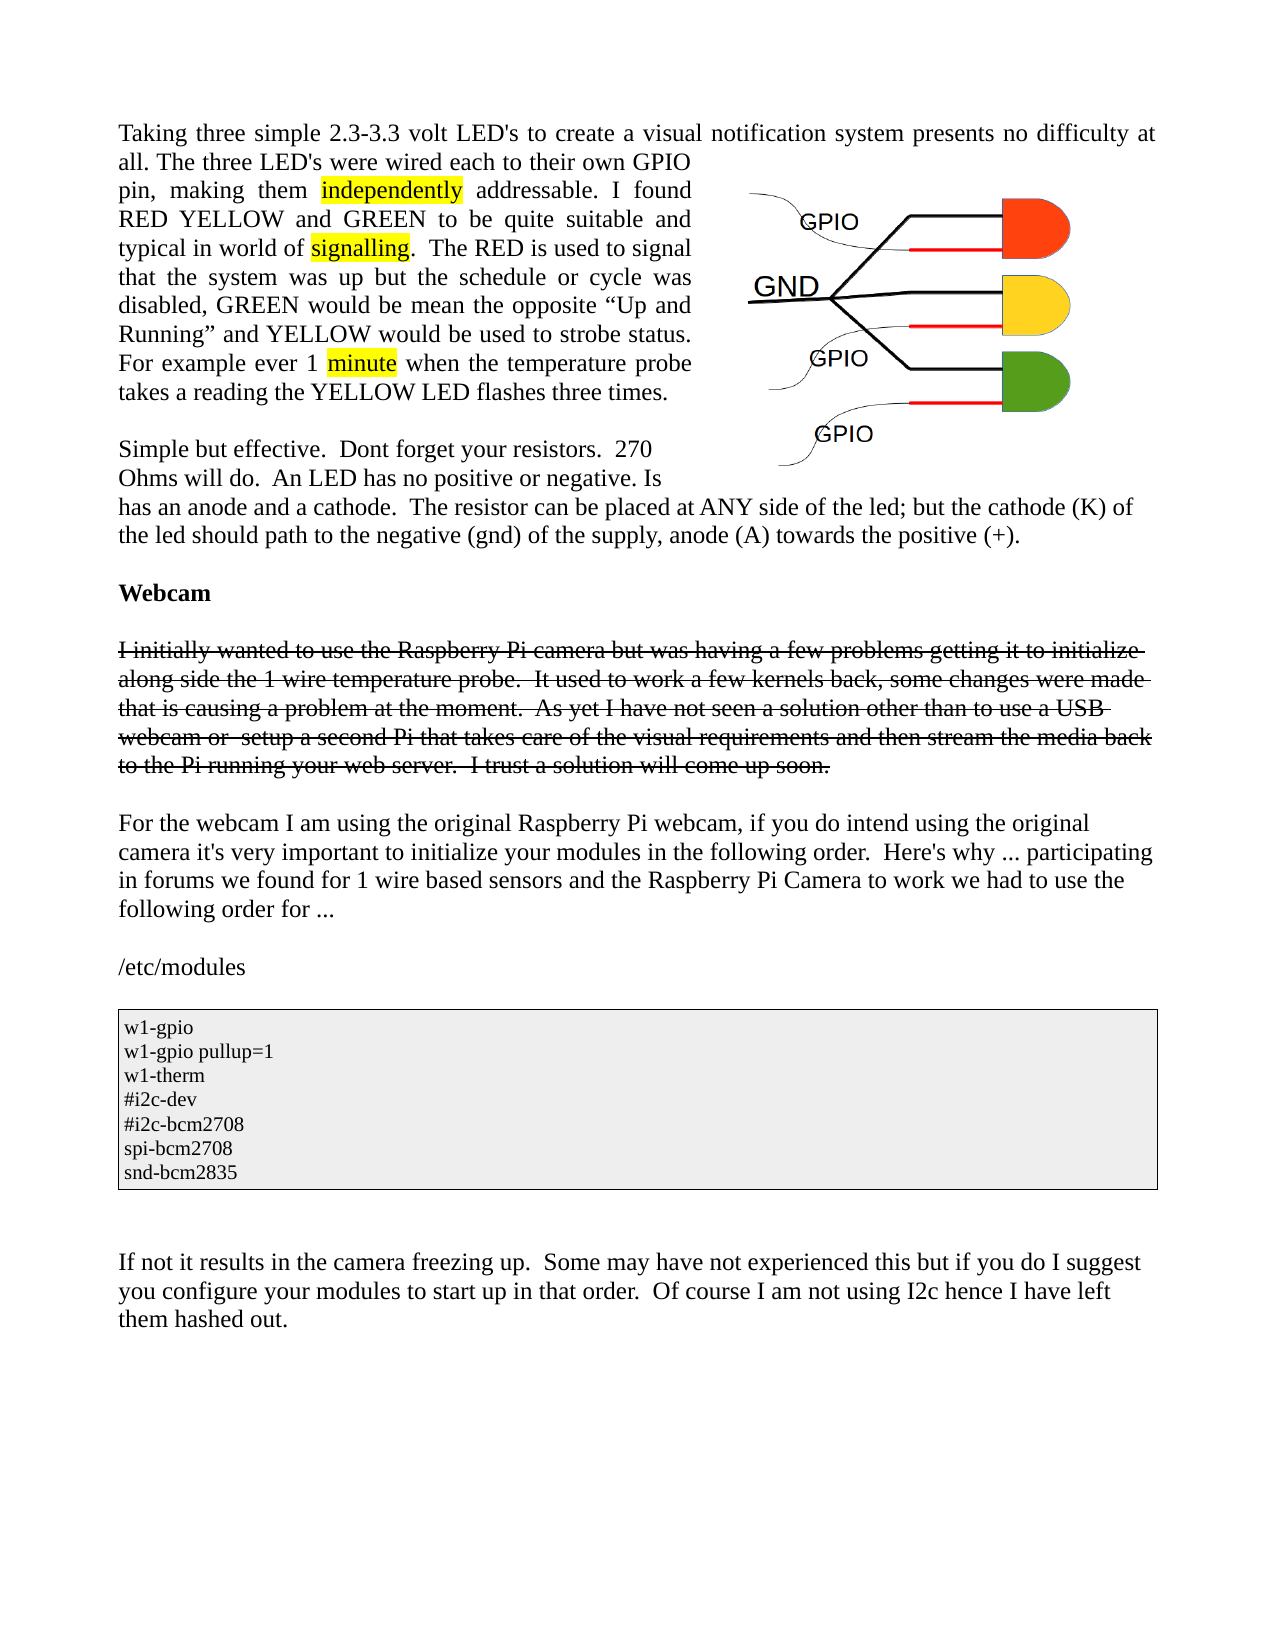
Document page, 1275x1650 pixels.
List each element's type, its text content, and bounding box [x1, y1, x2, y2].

text I initially wanted to use the Raspberry Pi camera but was having a few problems getting it to initialize along side the 1 wire temperature probe. It used to work a few kernels back, some changes were made that is causing a problem at the moment. As yet I have not seen a solution other than to use a USB webcam or setup a second Pi that takes care of the visual requirements and then stream the media back to the Pi running your web server. I trust a solution will come up soon. [118, 636, 1157, 779]
table_header w1-gpio w1-gpio pullup=1 w1-therm #i2c-dev #i2c-bcm2708 spi-bcm2708 snd-bcm2835 [119, 1010, 1157, 1189]
picture [721, 173, 1108, 476]
text If not it results in the camera freezing up. Some may have not experienced this but if you do I suggest you configure your modules to start up in that order. Of course I am not using I2c hence I have left them hashed out. [118, 1247, 1157, 1333]
text Taking three simple 2.3-3.3 volt LED's to create a visual notification system presents no difficulty at all. The three LED's were wired each to their own GPIO pin, making them independently addressable. I found RED YELLOW and GREEN to be quite suitable and typical in world of signalling. The RED is used to signal that the system was up but the schedule or cycle was disabled, GREEN would be mean the opposite “Up and Running” and YELLOW would be used to strobe status. For example ever 1 minute when the temperature probe takes a reading the YELLOW LED flashes three times. [118, 118, 1157, 406]
text Simple but effective. Dont forget your resistors. 270 Ohms will do. An LED has no positive or negative. Is has an anode and a cathode. The resistor can be placed at ANY side of the led; but the cathode (K) of the led should path to the negative (gnd) of the supply, anode (A) towards the positive (+). [118, 434, 1157, 549]
text /etc/modules [118, 952, 1157, 981]
text Webcam [118, 578, 1157, 607]
text For the webcam I am using the original Raspberry Pi webcam, if you do intend using the original camera it's very important to initialize your modules in the following order. Here's why ... participating in forums we found for 1 wire based sensors and the Raspberry Pi Camera to work we had to use the following order for ... [118, 808, 1157, 923]
